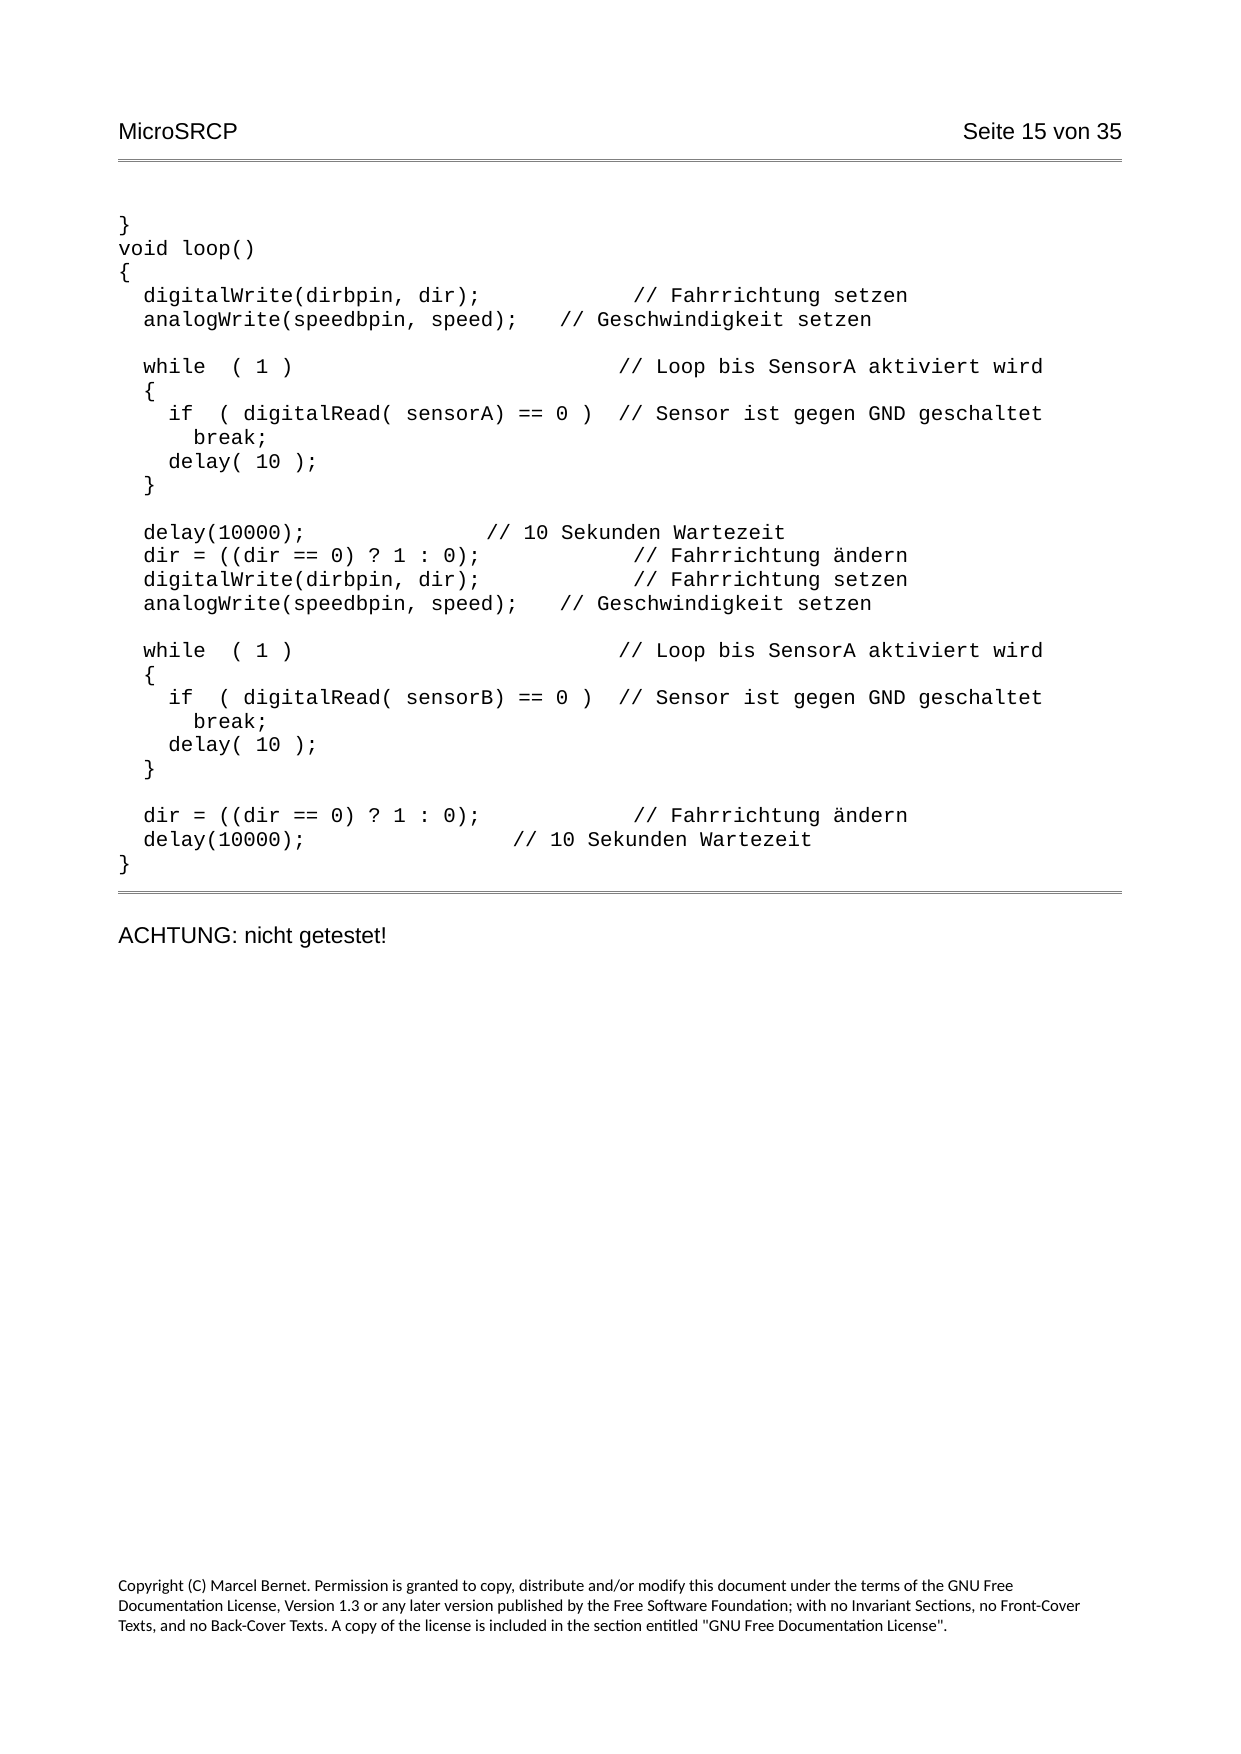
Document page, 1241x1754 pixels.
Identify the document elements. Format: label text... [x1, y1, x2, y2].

text if ( digitalRead( sensorB) == 0 ) // Sensor ist gegen GND geschaltet [118, 687, 1122, 711]
text delay(10000); // 10 Sekunden Wartezeit [118, 829, 1122, 853]
text analogWrite(speedbpin, speed); // Geschwindigkeit setzen [118, 593, 1122, 616]
text delay(10000); // 10 Sekunden Wartezeit [118, 522, 1122, 545]
text { [118, 262, 1122, 285]
text analogWrite(speedbpin, speed); // Geschwindigkeit setzen [118, 309, 1122, 332]
text dir = ((dir == 0) ? 1 : 0); // Fahrrichtung ändern [118, 805, 1122, 829]
text delay( 10 ); [118, 451, 1122, 474]
text { [118, 380, 1122, 403]
text } [118, 853, 1122, 876]
text ACHTUNG: nicht getestet! [118, 922, 1122, 949]
text digitalWrite(dirbpin, dir); // Fahrrichtung setzen [118, 285, 1122, 309]
text while ( 1 ) // Loop bis SensorA aktiviert wird [118, 640, 1122, 663]
text } [118, 758, 1122, 782]
text while ( 1 ) // Loop bis SensorA aktiviert wird [118, 356, 1122, 380]
text void loop() [118, 238, 1122, 262]
text break; [118, 711, 1122, 734]
text dir = ((dir == 0) ? 1 : 0); // Fahrrichtung ändern [118, 545, 1122, 569]
text delay( 10 ); [118, 734, 1122, 758]
text break; [118, 427, 1122, 451]
text } [118, 214, 1122, 238]
text if ( digitalRead( sensorA) == 0 ) // Sensor ist gegen GND geschaltet [118, 403, 1122, 427]
text digitalWrite(dirbpin, dir); // Fahrrichtung setzen [118, 569, 1122, 593]
text { [118, 663, 1122, 687]
text } [118, 474, 1122, 498]
